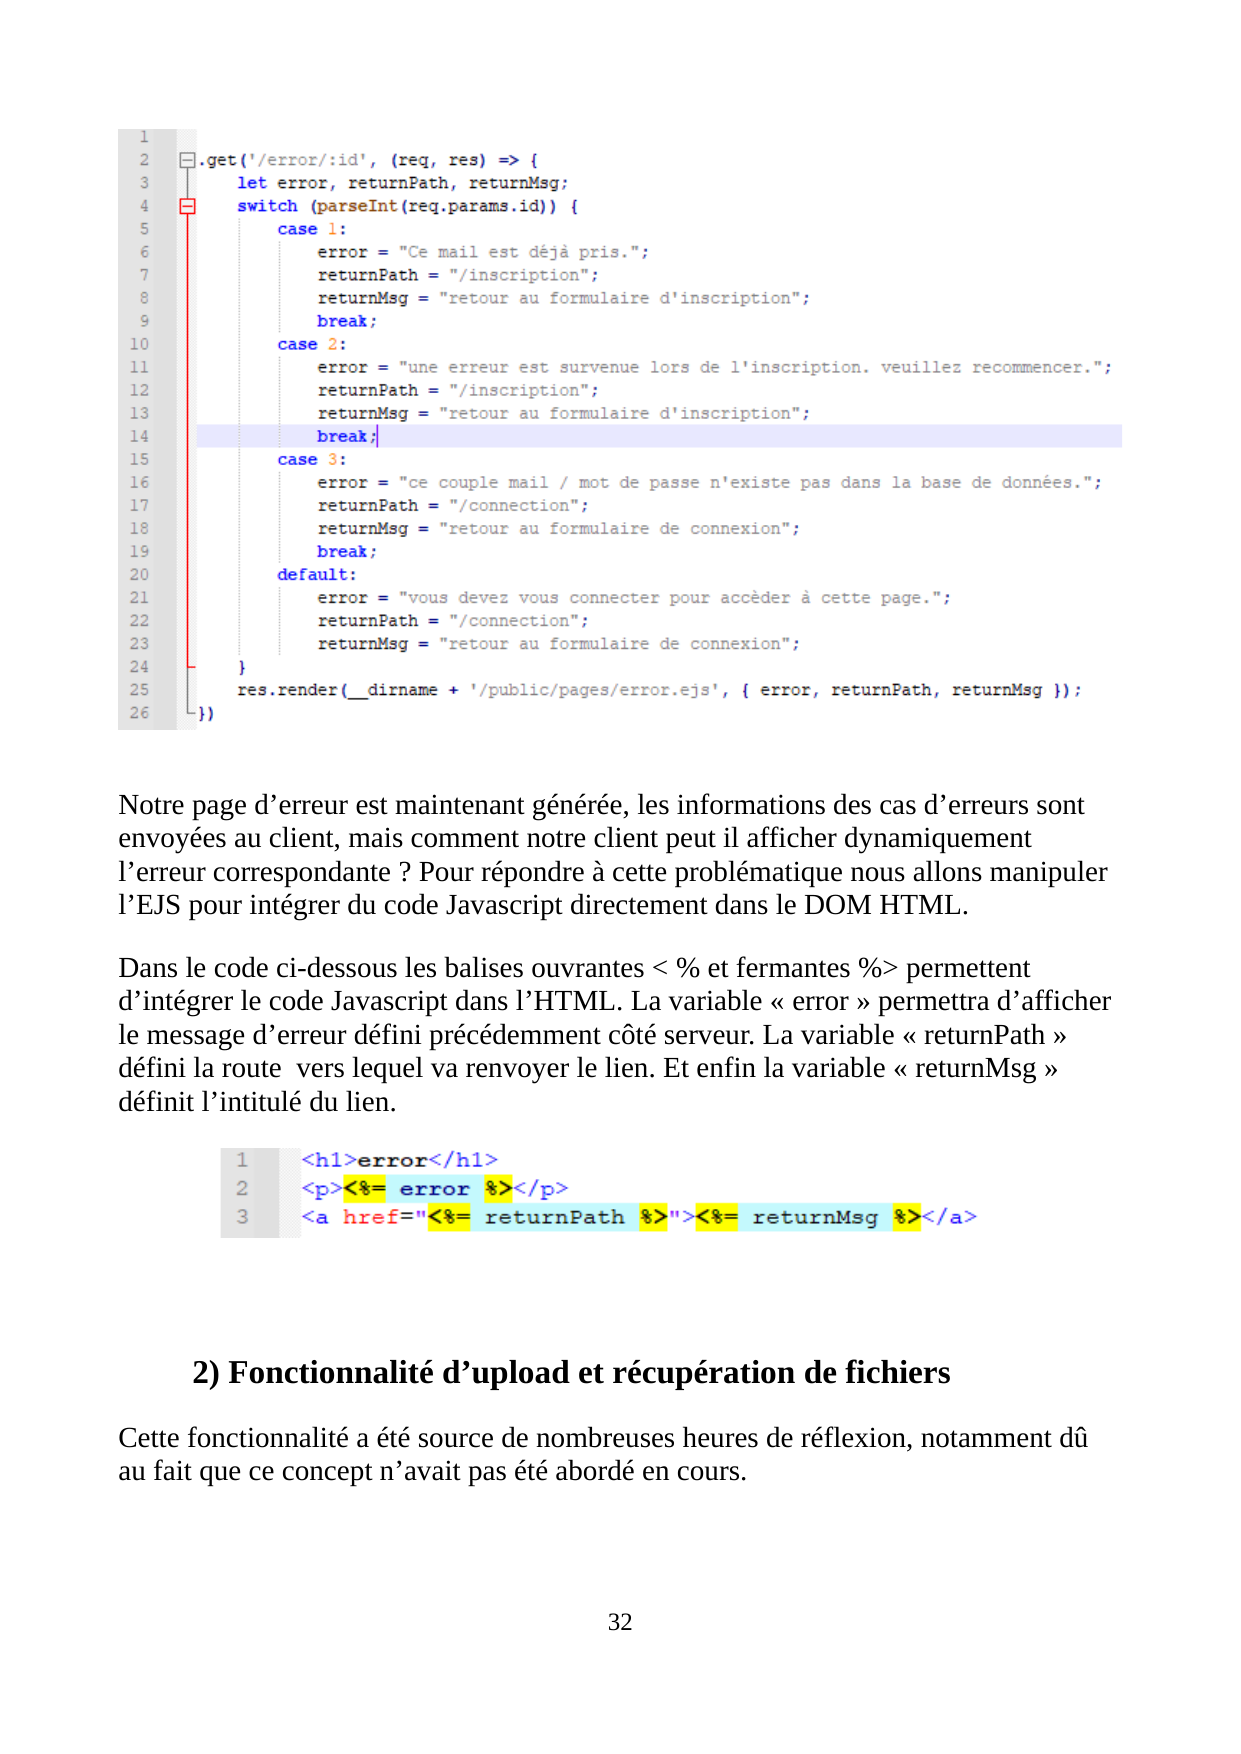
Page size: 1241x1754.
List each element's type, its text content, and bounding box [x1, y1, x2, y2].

text Cette fonctionnalité a été source de nombreuses heures de réflexion, notamment dû au fait que ce concept n’avait pas été abordé en cours. [118, 1420, 1122, 1487]
text Notre page d’erreur est maintenant générée, les informations des cas d’erreurs sont envoyées au client, mais comment notre client peut il afficher dynamiquement l’erreur correspondante ? Pour répondre à cette problématique nous allons manipuler l’EJS pour intégrer du code Javascript directement dans le DOM HTML. [118, 787, 1122, 921]
picture [118, 129, 1123, 730]
picture [220, 1148, 1009, 1238]
text Dans le code ci-dessous les balises ouvrantes < % et fermantes %> permettent d’intégrer le code Javascript dans l’HTML. La variable « error » permettra d’afficher le message d’erreur défini précédemment côté serveur. La variable « returnPath » défini la route vers lequel va renvoyer le lien. Et enfin la variable « returnMsg » définit l’intitulé du lien. [118, 950, 1122, 1117]
text 2) Fonctionnalité d’upload et récupération de fichiers [118, 1353, 1122, 1391]
